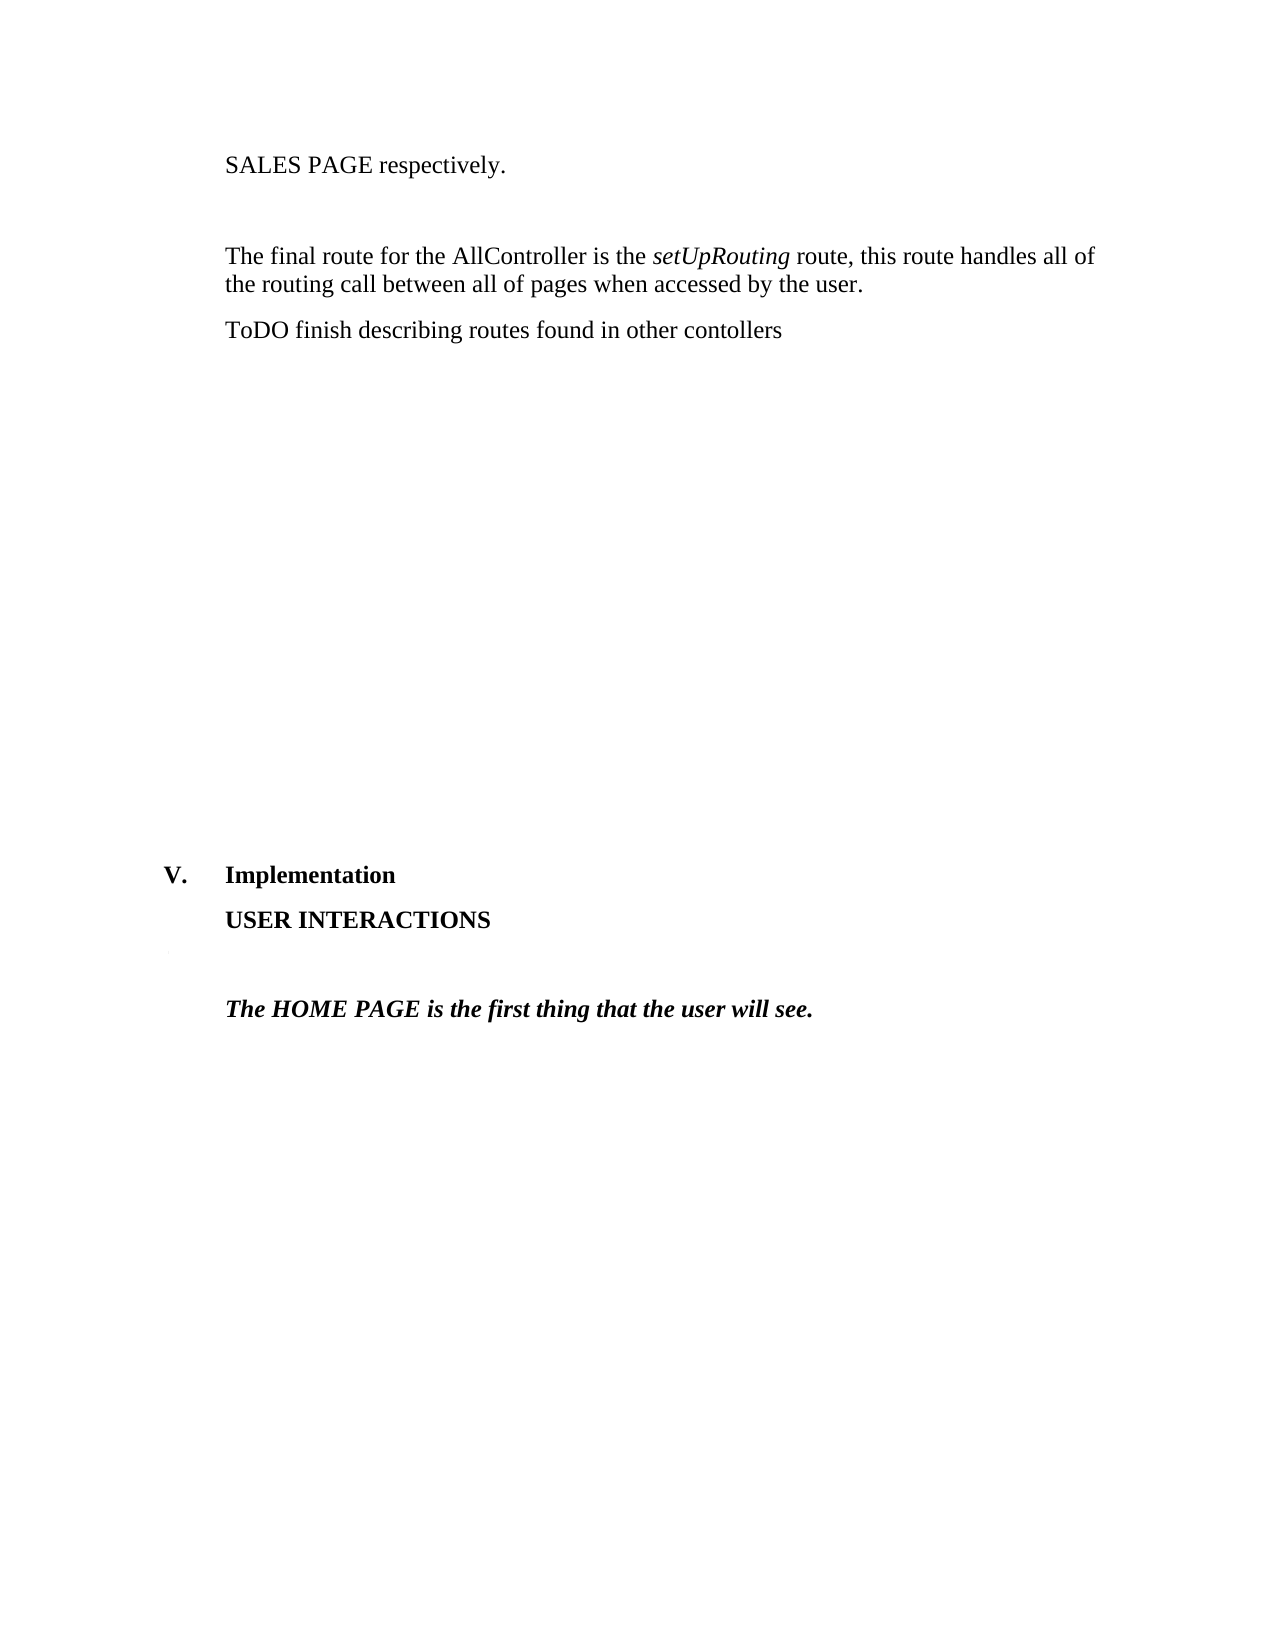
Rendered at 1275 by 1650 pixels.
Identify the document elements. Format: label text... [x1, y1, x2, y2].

text ToDO finish describing routes found in other contollers [225, 315, 1125, 344]
text USER INTERACTIONS [150, 905, 1125, 934]
text SALES PAGE respectively. [225, 150, 1125, 179]
text The HOME PAGE is the first thing that the user will see. [150, 994, 1125, 1023]
text The final route for the AllController is the setUpRouting route, this route handles all of the routing call between all of pages when accessed by the user. [225, 241, 1125, 298]
list Implementation [187, 860, 1125, 889]
